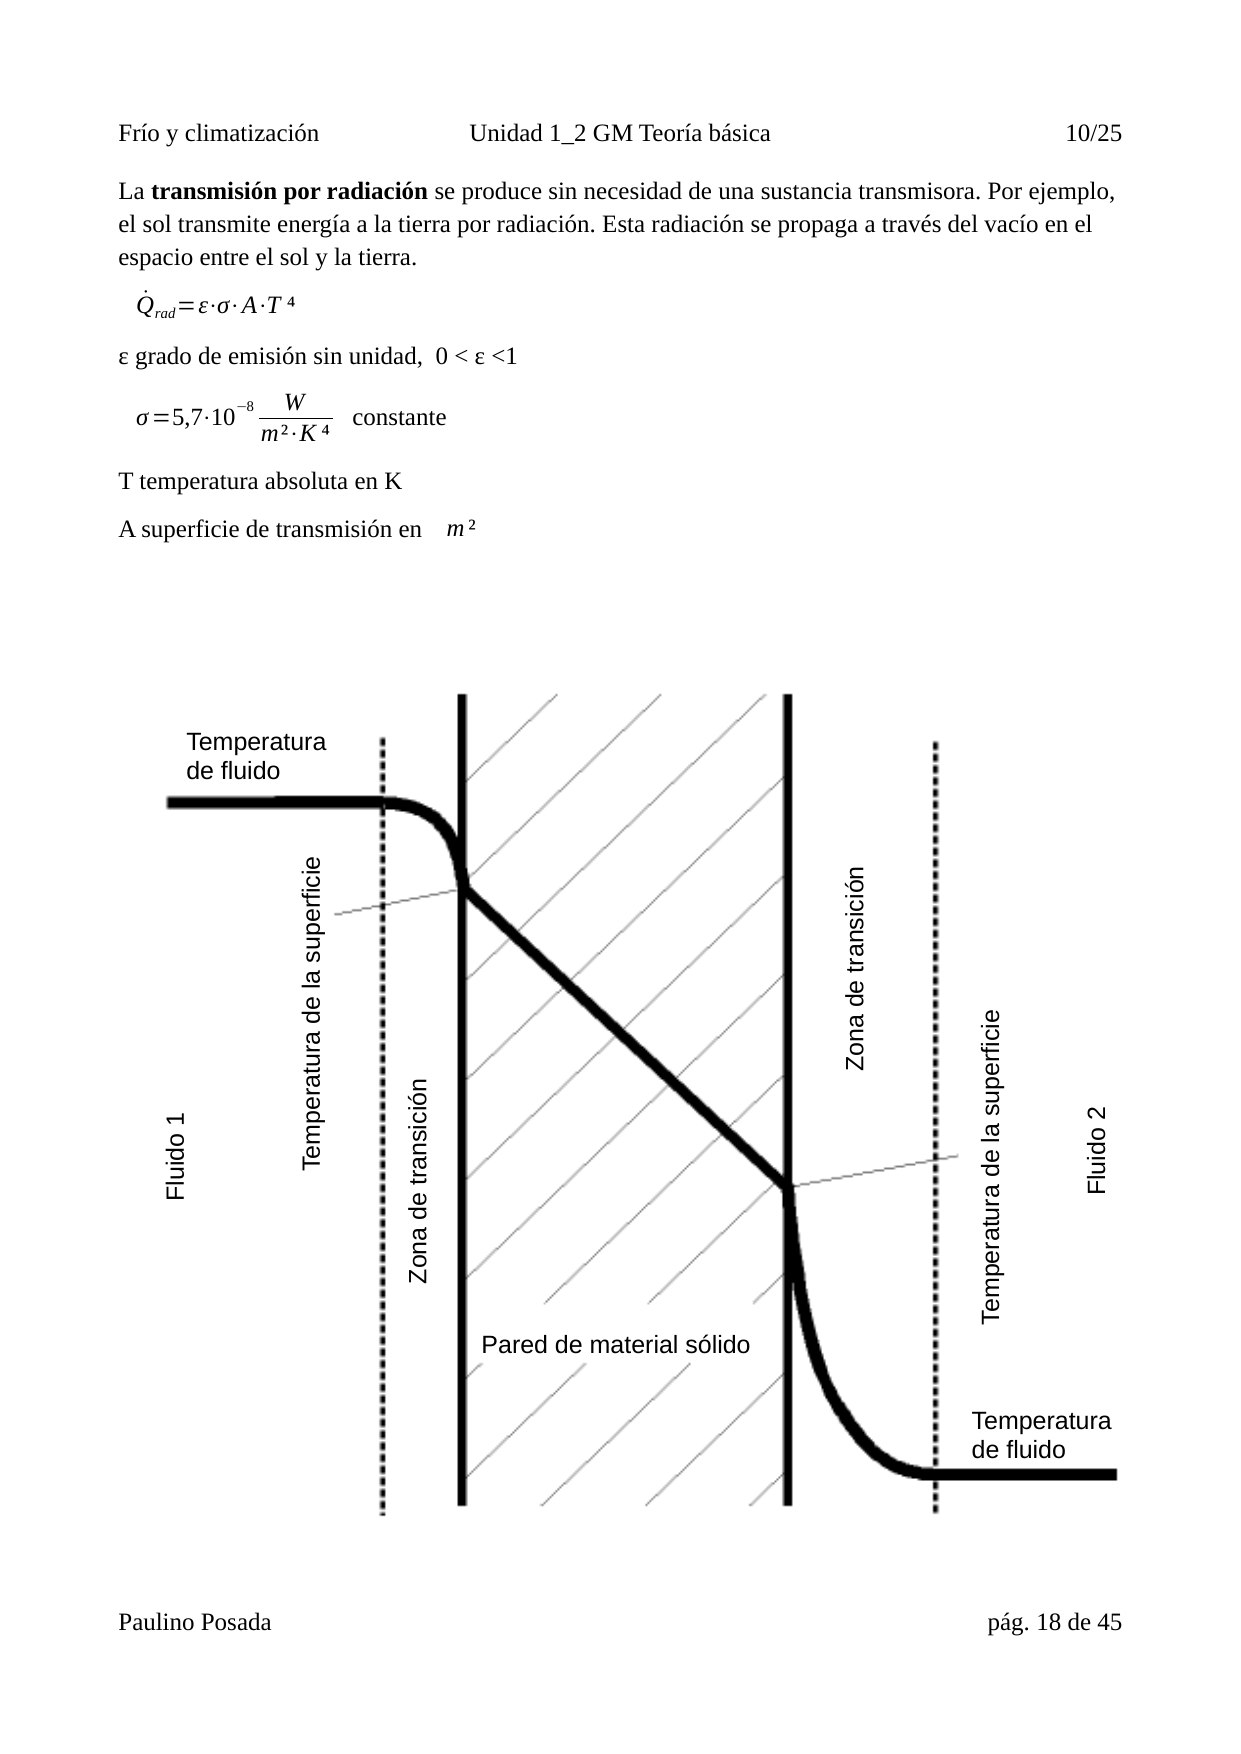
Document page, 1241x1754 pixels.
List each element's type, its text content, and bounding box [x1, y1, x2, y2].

text constante [118, 388, 1122, 447]
text ε grado de emisión sin unidad, 0 < ε <1 [118, 341, 1122, 369]
text A superficie de transmisión en [118, 514, 1122, 542]
text T temperatura absoluta en K [118, 466, 1122, 495]
text La transmisión por radiación se produce sin necesidad de una sustancia transmisora. Por ejemplo, el sol transmite energía a la tierra por radiación. Esta radiación se propaga a través del vacío en el espacio entre el sol y la tierra. [118, 176, 1122, 271]
picture [59, 677, 1182, 1524]
